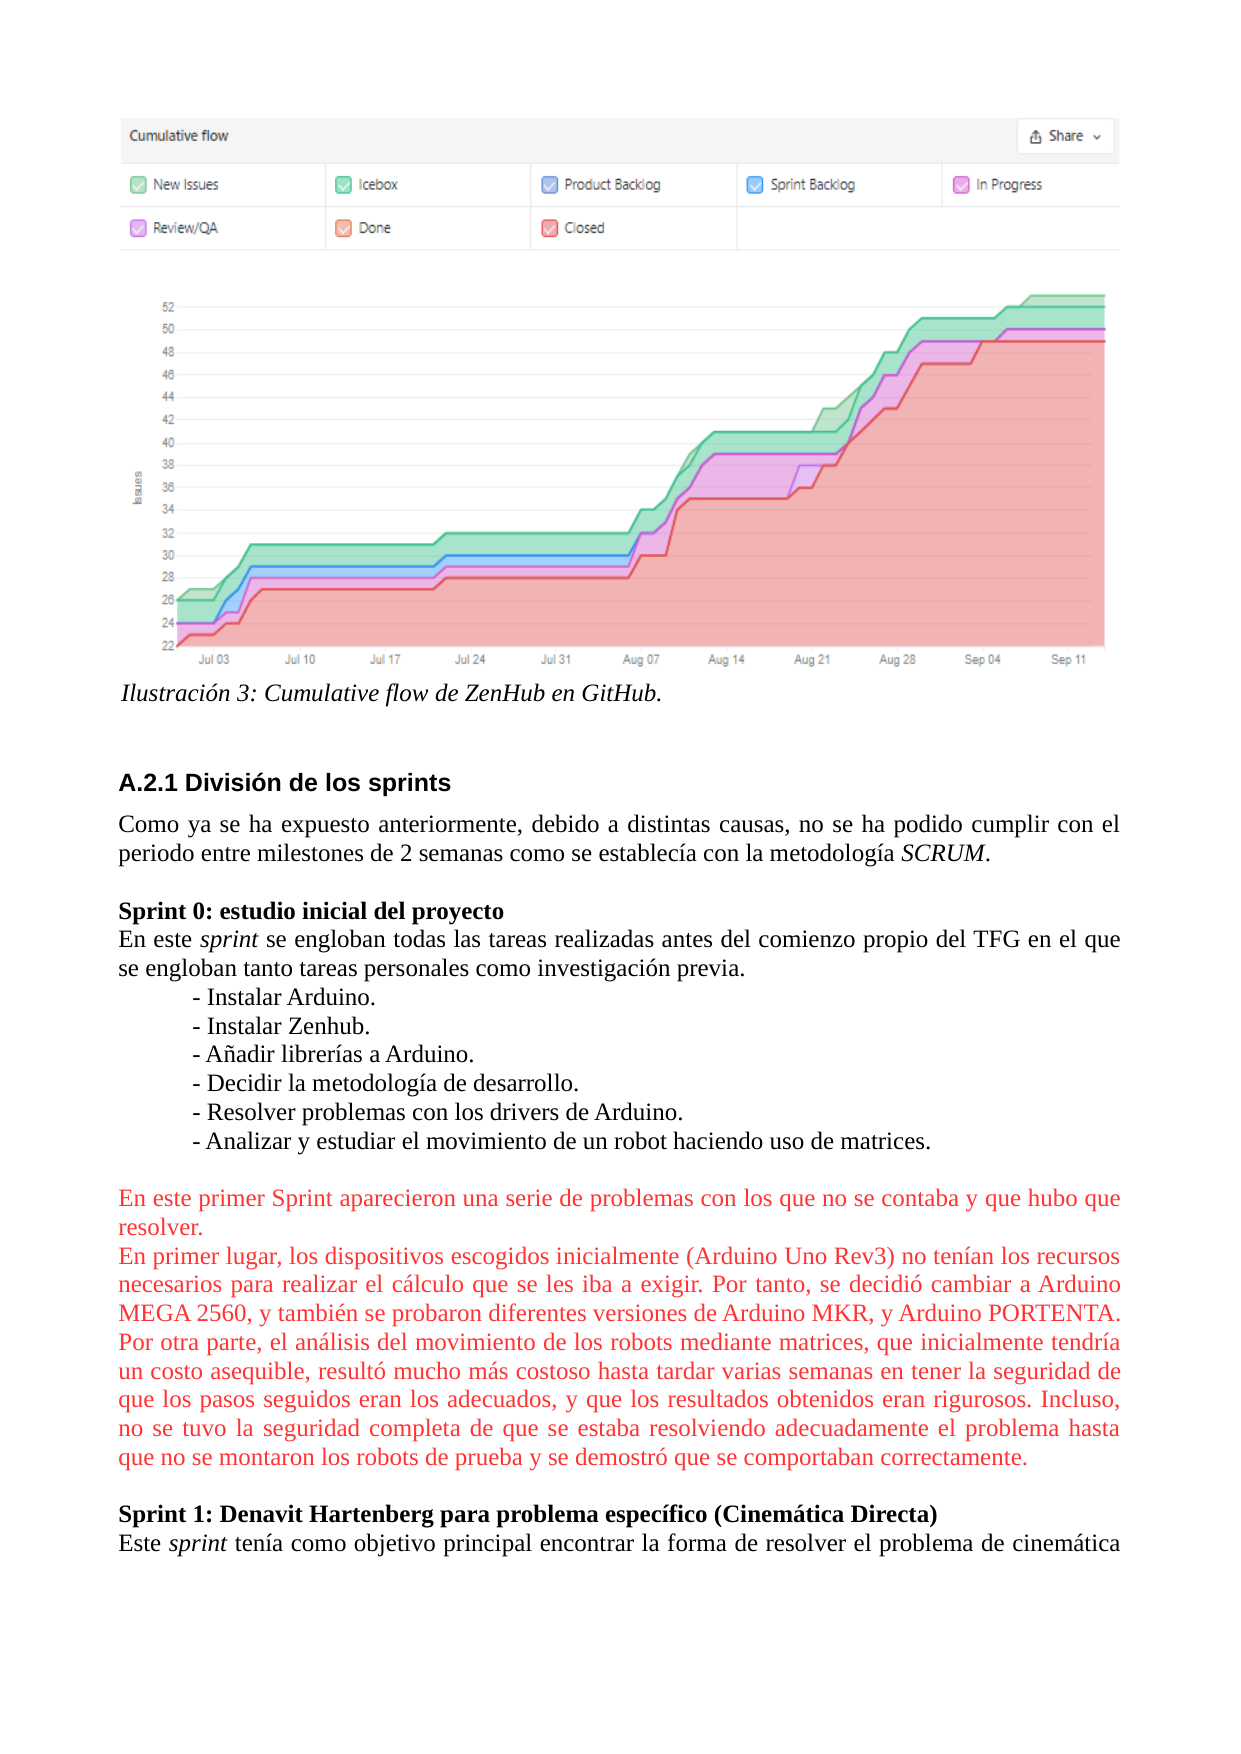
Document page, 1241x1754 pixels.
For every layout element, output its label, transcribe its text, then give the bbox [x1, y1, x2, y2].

text Sprint 1: Denavit Hartenberg para problema específico (Cinemática Directa) [118, 1499, 1122, 1528]
list - Instalar Arduino. [192, 982, 1122, 1011]
text Ilustración 3: Cumulative flow de ZenHub en GitHub. [121, 679, 1119, 707]
text Este sprint tenía como objetivo principal encontrar la forma de resolver el problema de cinemática [118, 1528, 1122, 1557]
list - Instalar Zenhub. [192, 1011, 1122, 1039]
text En este primer Sprint aparecieron una serie de problemas con los que no se contaba y que hubo que resolver. [118, 1183, 1122, 1241]
text Por otra parte, el análisis del movimiento de los robots mediante matrices, que inicialmente tendría un costo asequible, resultó mucho más costoso hasta tardar varias semanas en tener la seguridad de que los pasos seguidos eran los adecuados, y que los resultados obtenidos eran rigurosos. Incluso, no se tuvo la seguridad completa de que se estaba resolviendo adecuadamente el problema hasta que no se montaron los robots de prueba y se demostró que se comportaban correctamente. [118, 1327, 1122, 1471]
subtitle A.2.1 División de los sprints [118, 768, 1122, 797]
list - Decidir la metodología de desarrollo. [192, 1068, 1122, 1097]
list - Añadir librerías a Arduino. [192, 1039, 1122, 1068]
list - Resolver problemas con los drivers de Arduino. [192, 1097, 1122, 1126]
text En primer lugar, los dispositivos escogidos inicialmente (Arduino Uno Rev3) no tenían los recursos necesarios para realizar el cálculo que se les iba a exigir. Por tanto, se decidió cambiar a Arduino MEGA 2560, y también se probaron diferentes versiones de Arduino MKR, y Arduino PORTENTA. [118, 1241, 1122, 1327]
list - Analizar y estudiar el movimiento de un robot haciendo uso de matrices. [192, 1126, 1122, 1154]
text Sprint 0: estudio inicial del proyecto [118, 896, 1122, 924]
list En este sprint se engloban todas las tareas realizadas antes del comienzo propio del TFG en el que se engloban tanto tareas personales como investigación previa. [118, 924, 1122, 982]
text Como ya se ha expuesto anteriormente, debido a distintas causas, no se ha podido cumplir con el periodo entre milestones de 2 semanas como se establecía con la metodología SCRUM. [118, 809, 1122, 867]
